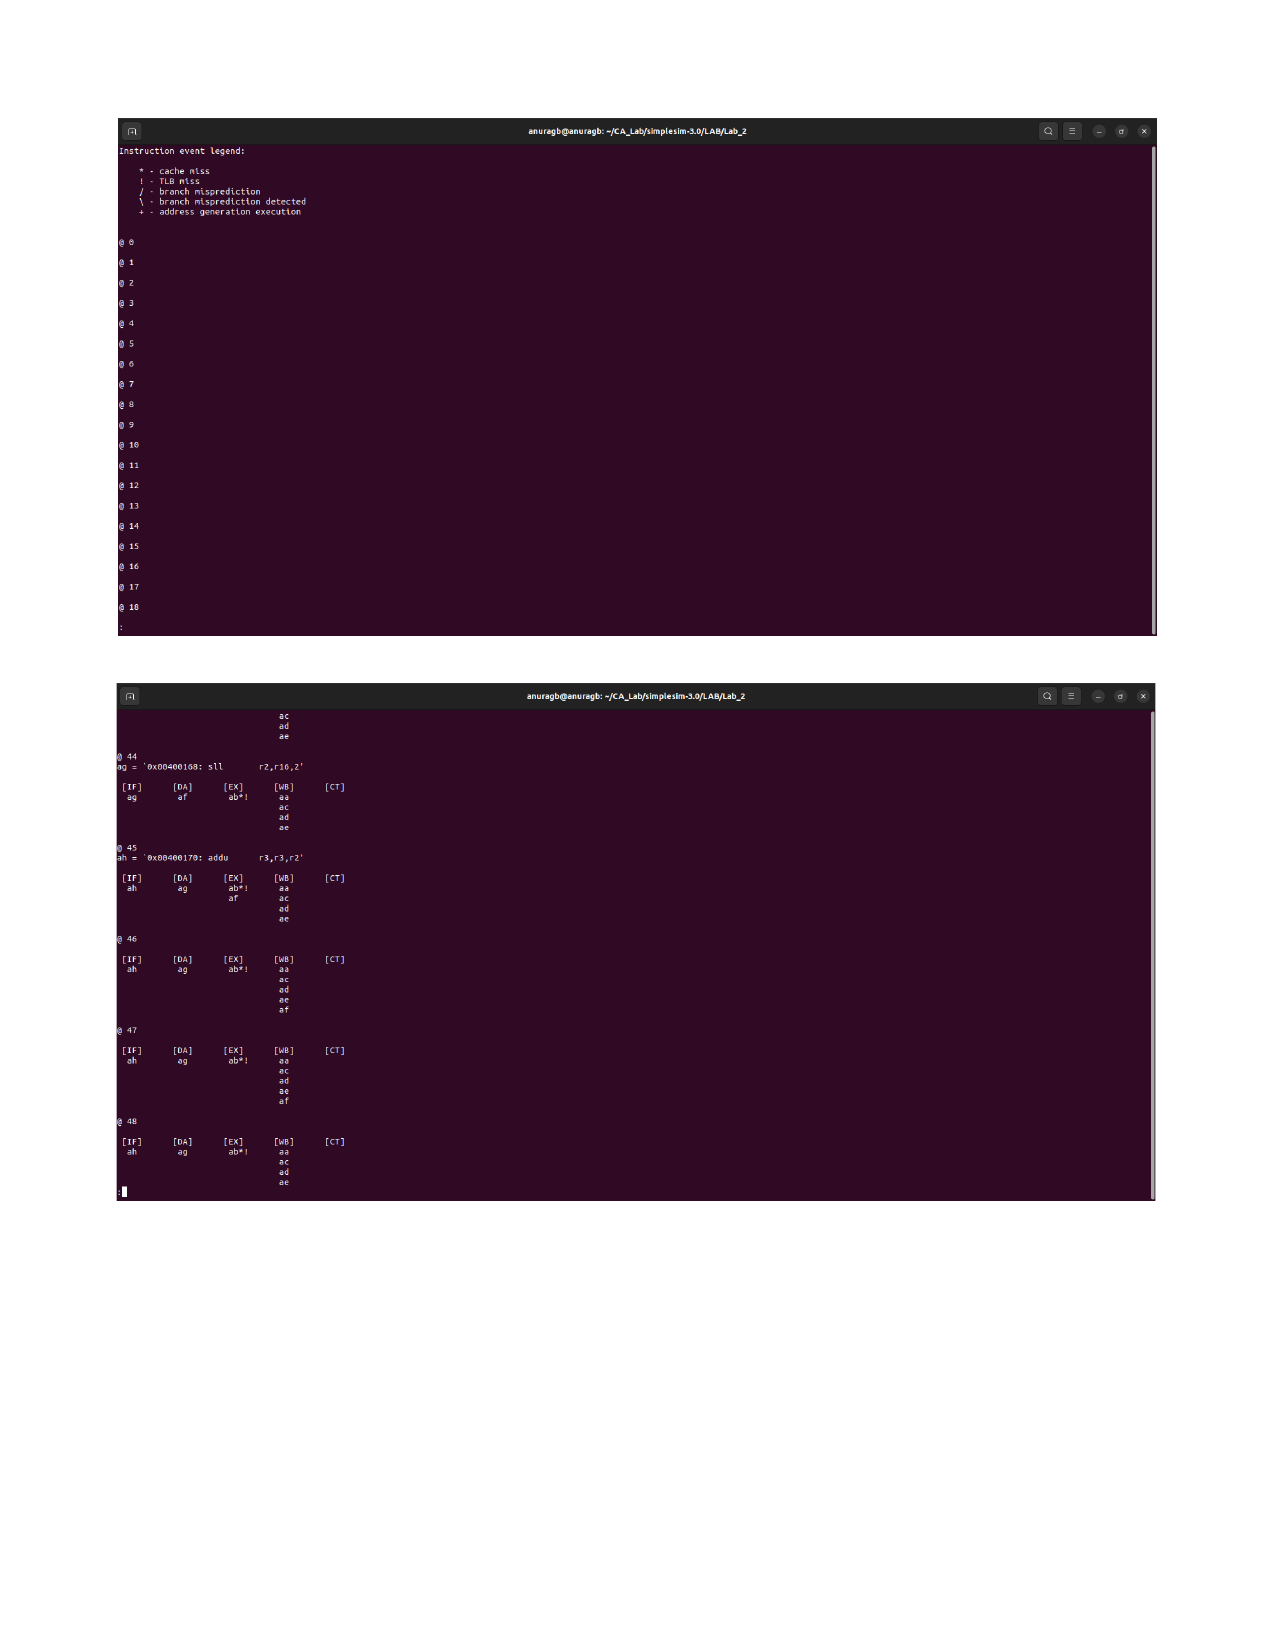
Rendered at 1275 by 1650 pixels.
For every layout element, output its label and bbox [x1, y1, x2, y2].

picture [116, 683, 1156, 1201]
picture [118, 118, 1157, 636]
